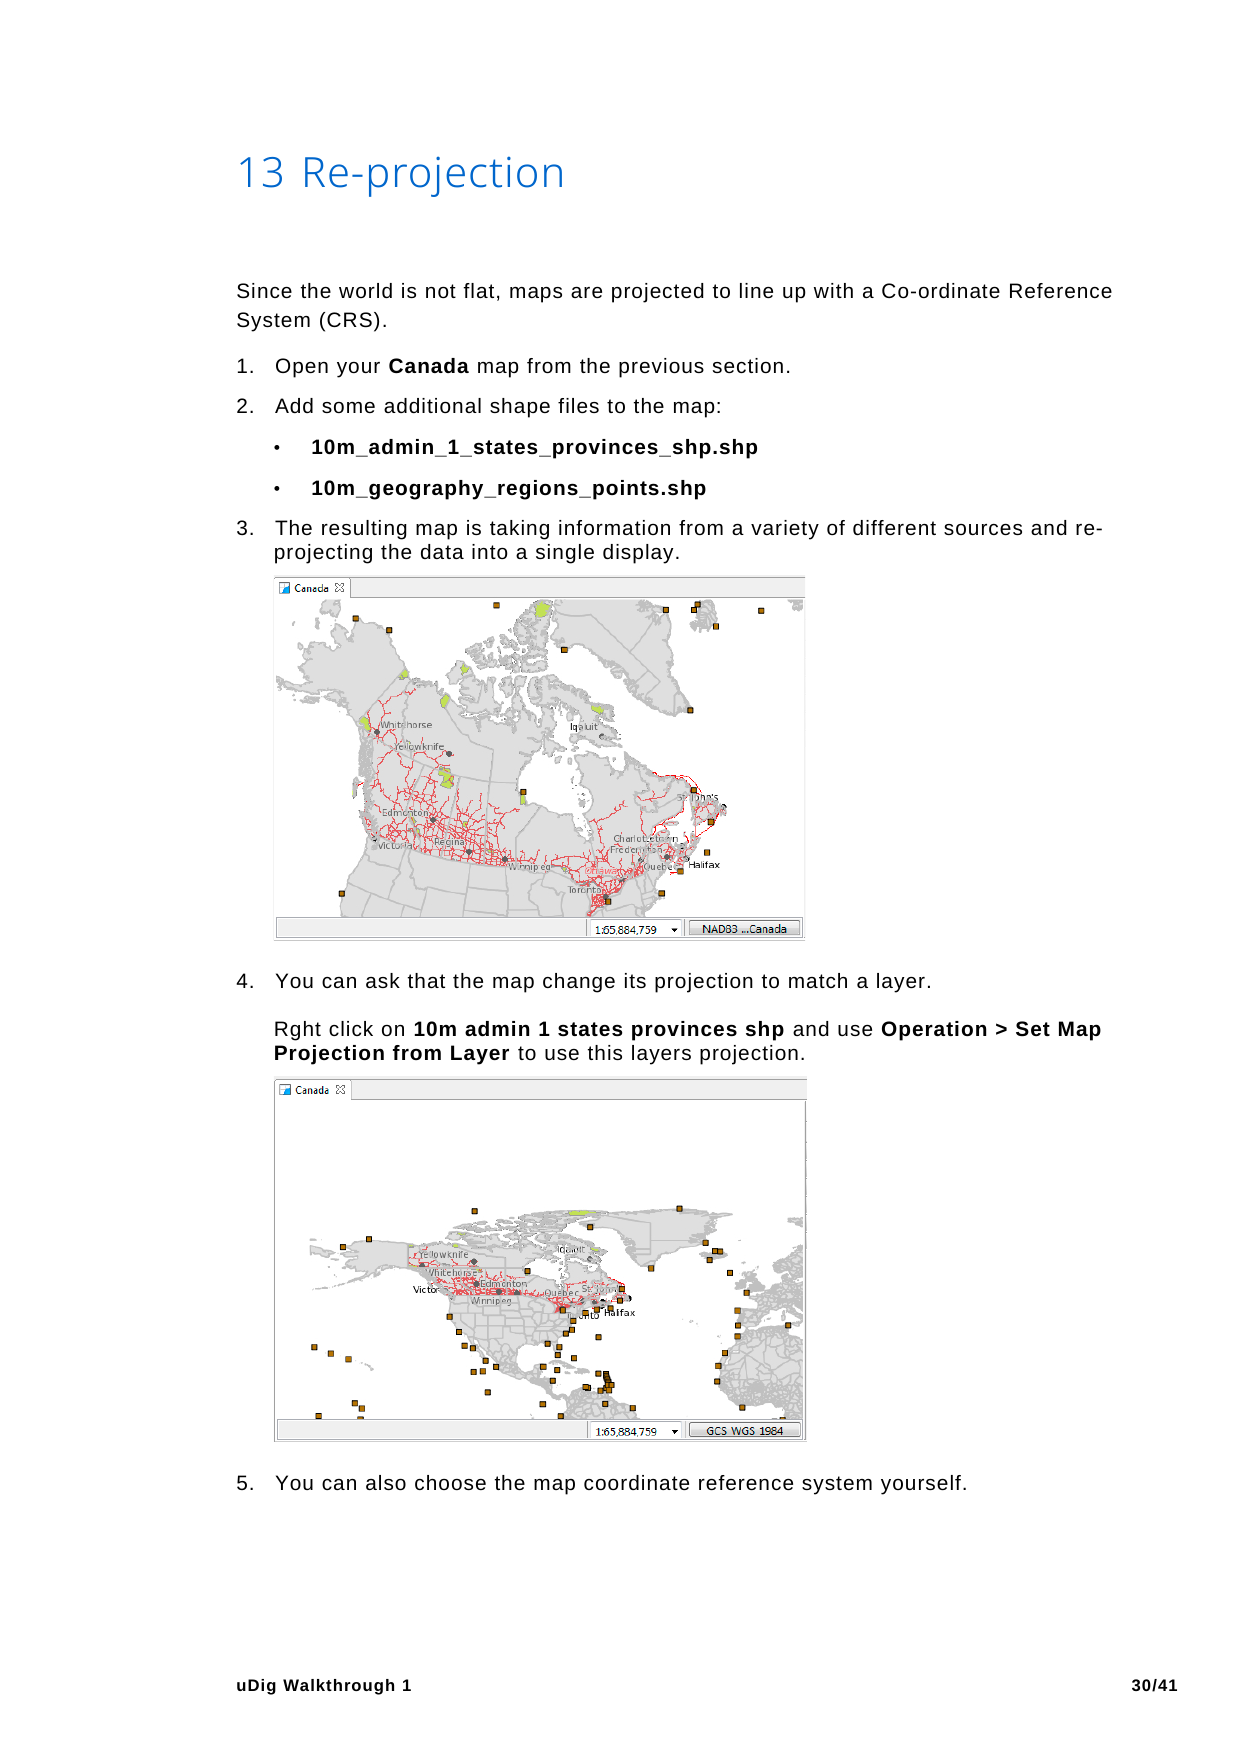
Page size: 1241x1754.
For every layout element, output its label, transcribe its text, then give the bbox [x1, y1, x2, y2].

list You can also choose the map coordinate reference system yourself. [236, 1470, 1181, 1494]
text Since the world is not flat, maps are projected to line up with a Co-ordinate Reference System (CRS). [236, 279, 1181, 332]
list Add some additional shape files to the map: [236, 394, 1181, 418]
list Open your Canada map from the previous section. [236, 354, 1181, 378]
subtitle Re-projection [236, 143, 1181, 200]
list 10m_admin_1_states_provinces_shp.shp [274, 435, 1181, 459]
list The resulting map is taking information from a variety of different sources and re-projecting the data into a single display. [236, 516, 1181, 953]
list You can ask that the map change its projection to match a layer. Rght click on 10m admin 1 states provinces shp and use Operation > Set Map Projection from Layer to use this layers projection. [236, 969, 1181, 1454]
list 10m_geography_regions_points.shp [274, 476, 1181, 499]
picture [273, 575, 806, 941]
picture [273, 1076, 807, 1442]
